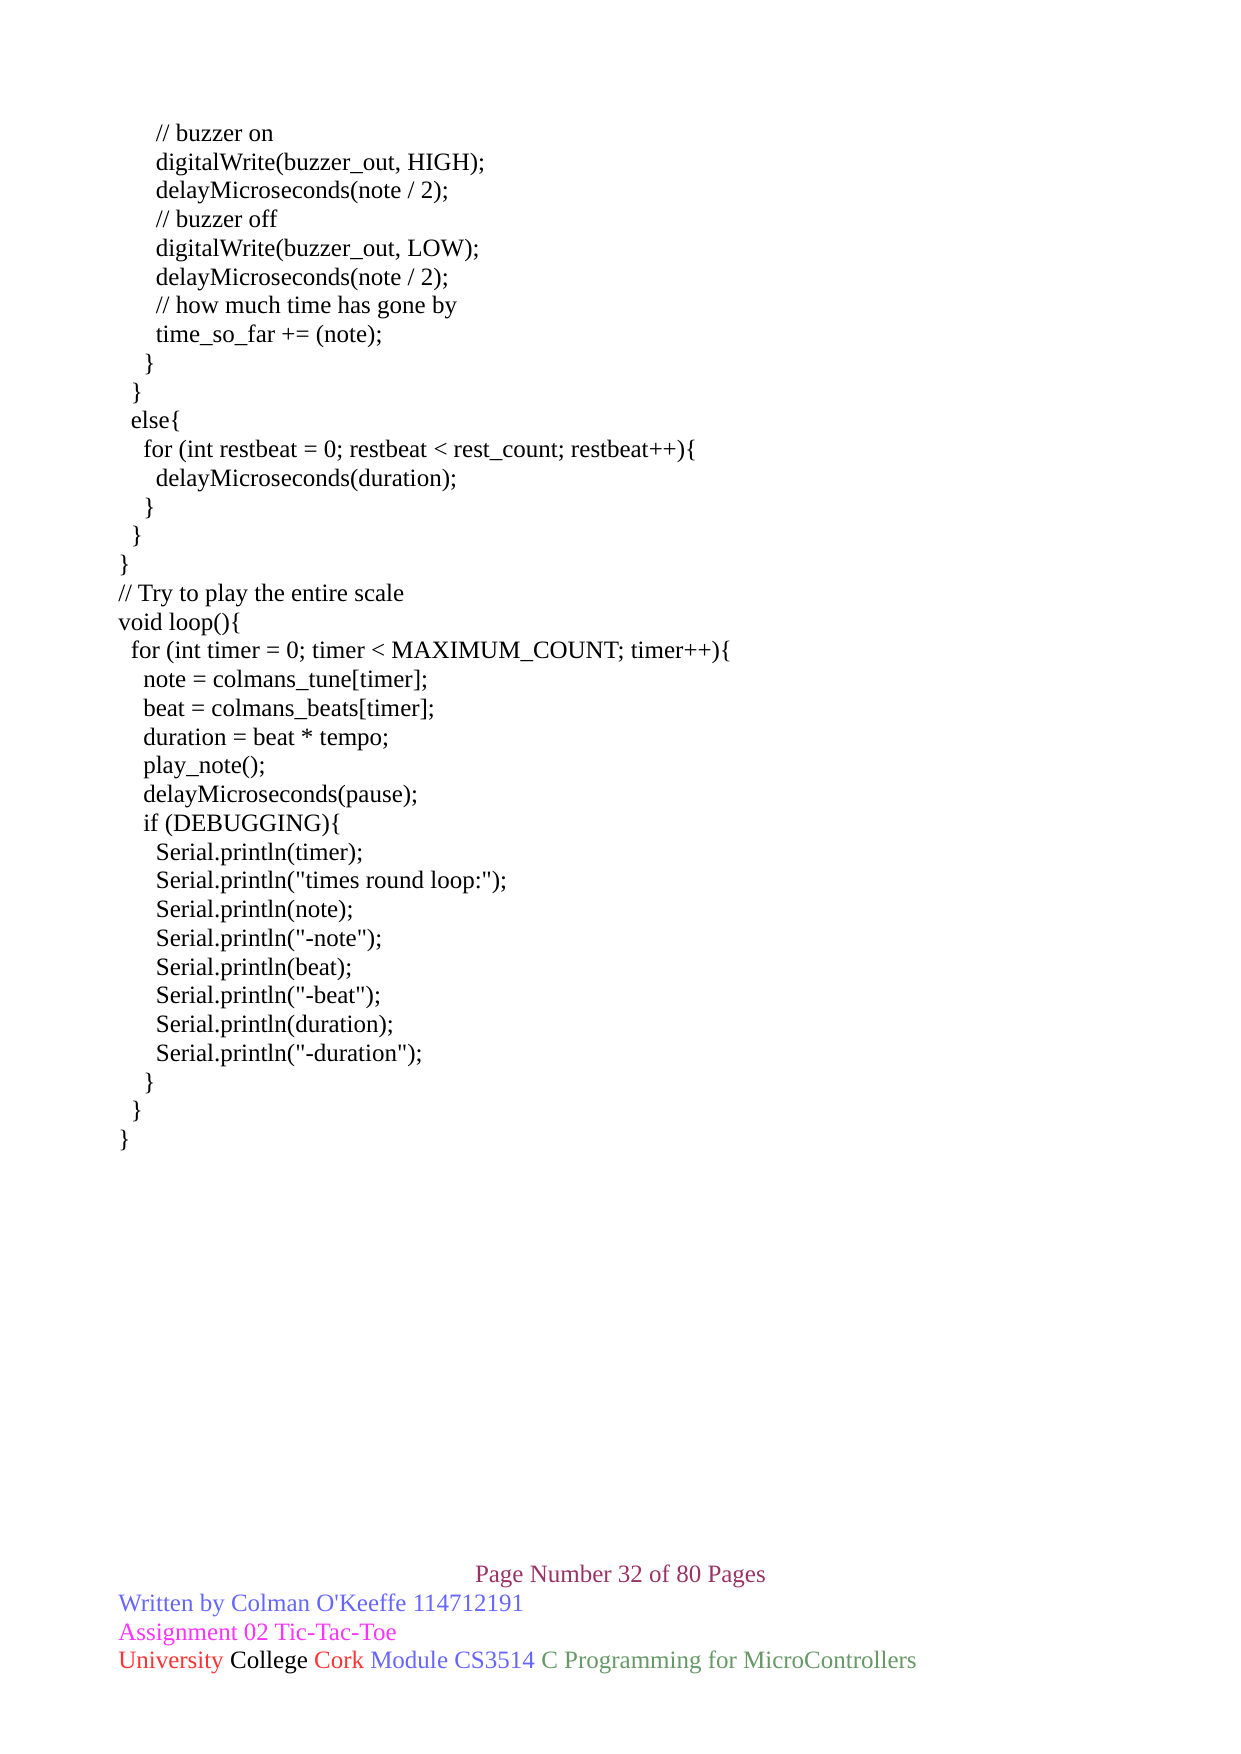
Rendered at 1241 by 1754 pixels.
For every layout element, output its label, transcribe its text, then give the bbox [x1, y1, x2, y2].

text duration = beat * tempo; [118, 722, 1122, 751]
text for (int timer = 0; timer < MAXIMUM_COUNT; timer++){ [118, 636, 1122, 664]
text } [118, 1124, 1122, 1153]
text Serial.println("-duration"); [118, 1038, 1122, 1067]
text Serial.println(beat); [118, 952, 1122, 981]
text // how much time has gone by [118, 291, 1122, 319]
text // Try to play the entire scale [118, 578, 1122, 607]
text } [118, 549, 1122, 578]
text delayMicroseconds(duration); [118, 463, 1122, 492]
text void loop(){ [118, 607, 1122, 636]
text note = colmans_tune[timer]; [118, 664, 1122, 693]
text Serial.println("-note"); [118, 923, 1122, 952]
text Serial.println(note); [118, 894, 1122, 923]
text Serial.println(timer); [118, 837, 1122, 866]
text } [118, 1096, 1122, 1124]
text beat = colmans_beats[timer]; [118, 693, 1122, 722]
text } [118, 521, 1122, 549]
text } [118, 492, 1122, 521]
text else{ [118, 406, 1122, 434]
text // buzzer on [118, 118, 1122, 147]
text for (int restbeat = 0; restbeat < rest_count; restbeat++){ [118, 434, 1122, 463]
text } [118, 1067, 1122, 1096]
text digitalWrite(buzzer_out, LOW); [118, 233, 1122, 262]
text } [118, 348, 1122, 377]
text Serial.println(duration); [118, 1009, 1122, 1038]
text // buzzer off [118, 204, 1122, 233]
text time_so_far += (note); [118, 319, 1122, 348]
text Serial.println("-beat"); [118, 981, 1122, 1009]
text if (DEBUGGING){ [118, 808, 1122, 837]
text digitalWrite(buzzer_out, HIGH); [118, 147, 1122, 176]
text play_note(); [118, 751, 1122, 779]
text Serial.println("times round loop:"); [118, 866, 1122, 894]
text delayMicroseconds(note / 2); [118, 176, 1122, 204]
text } [118, 377, 1122, 406]
text delayMicroseconds(pause); [118, 779, 1122, 808]
text delayMicroseconds(note / 2); [118, 262, 1122, 291]
